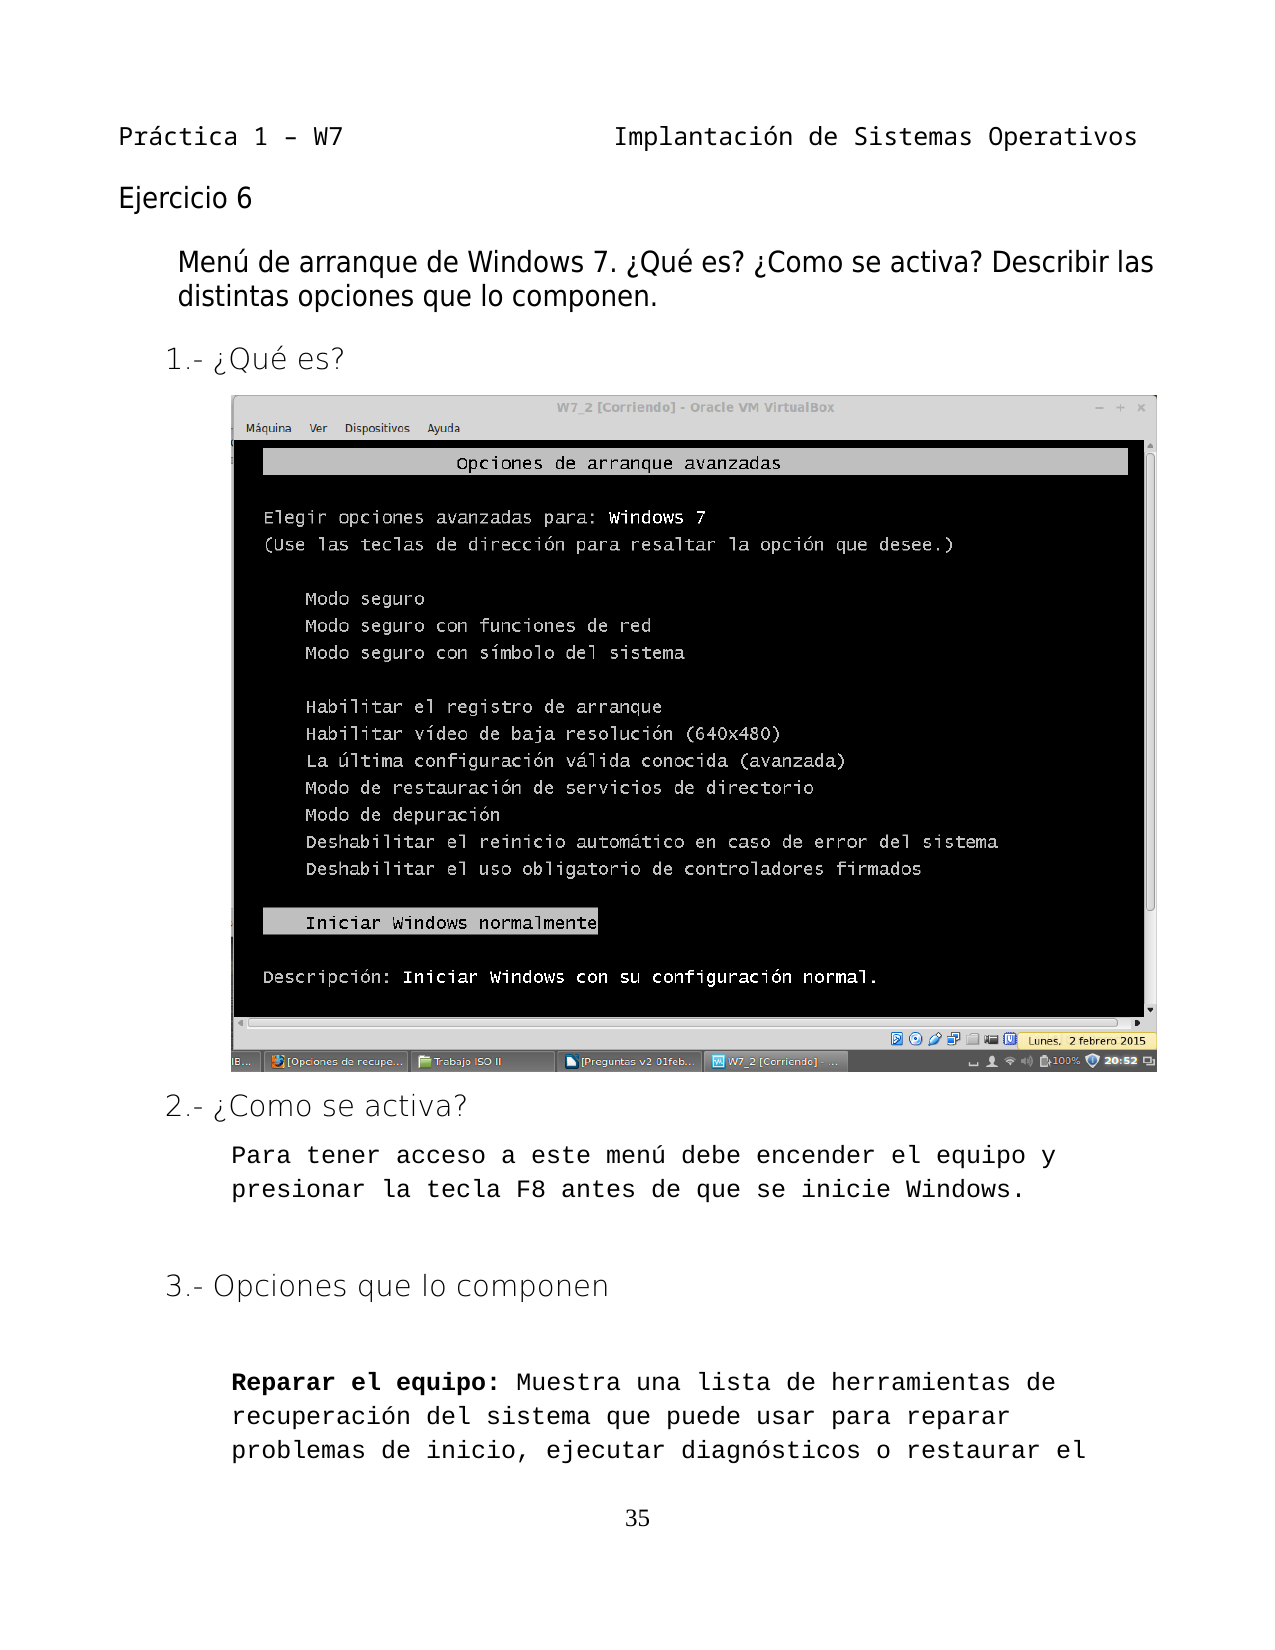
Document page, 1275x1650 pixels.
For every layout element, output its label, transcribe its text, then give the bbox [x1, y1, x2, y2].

list ¿Como se activa? [156, 1089, 1157, 1123]
picture [231, 395, 1157, 1072]
list ¿Qué es? [156, 342, 1157, 376]
list Ejercicio 6 [118, 182, 1157, 216]
text Menú de arranque de Windows 7. ¿Qué es? ¿Como se activa? Describir las distintas opciones que lo componen. [177, 245, 1157, 313]
text Para tener acceso a este menú debe encender el equipo y presionar la tecla F8 antes de que se inicie Windows. [231, 1143, 1157, 1205]
text Reparar el equipo: Muestra una lista de herramientas de recuperación del sistema que puede usar para reparar problemas de inicio, ejecutar diagnósticos o restaurar el [231, 1369, 1157, 1466]
list Opciones que lo componen [156, 1270, 1157, 1304]
